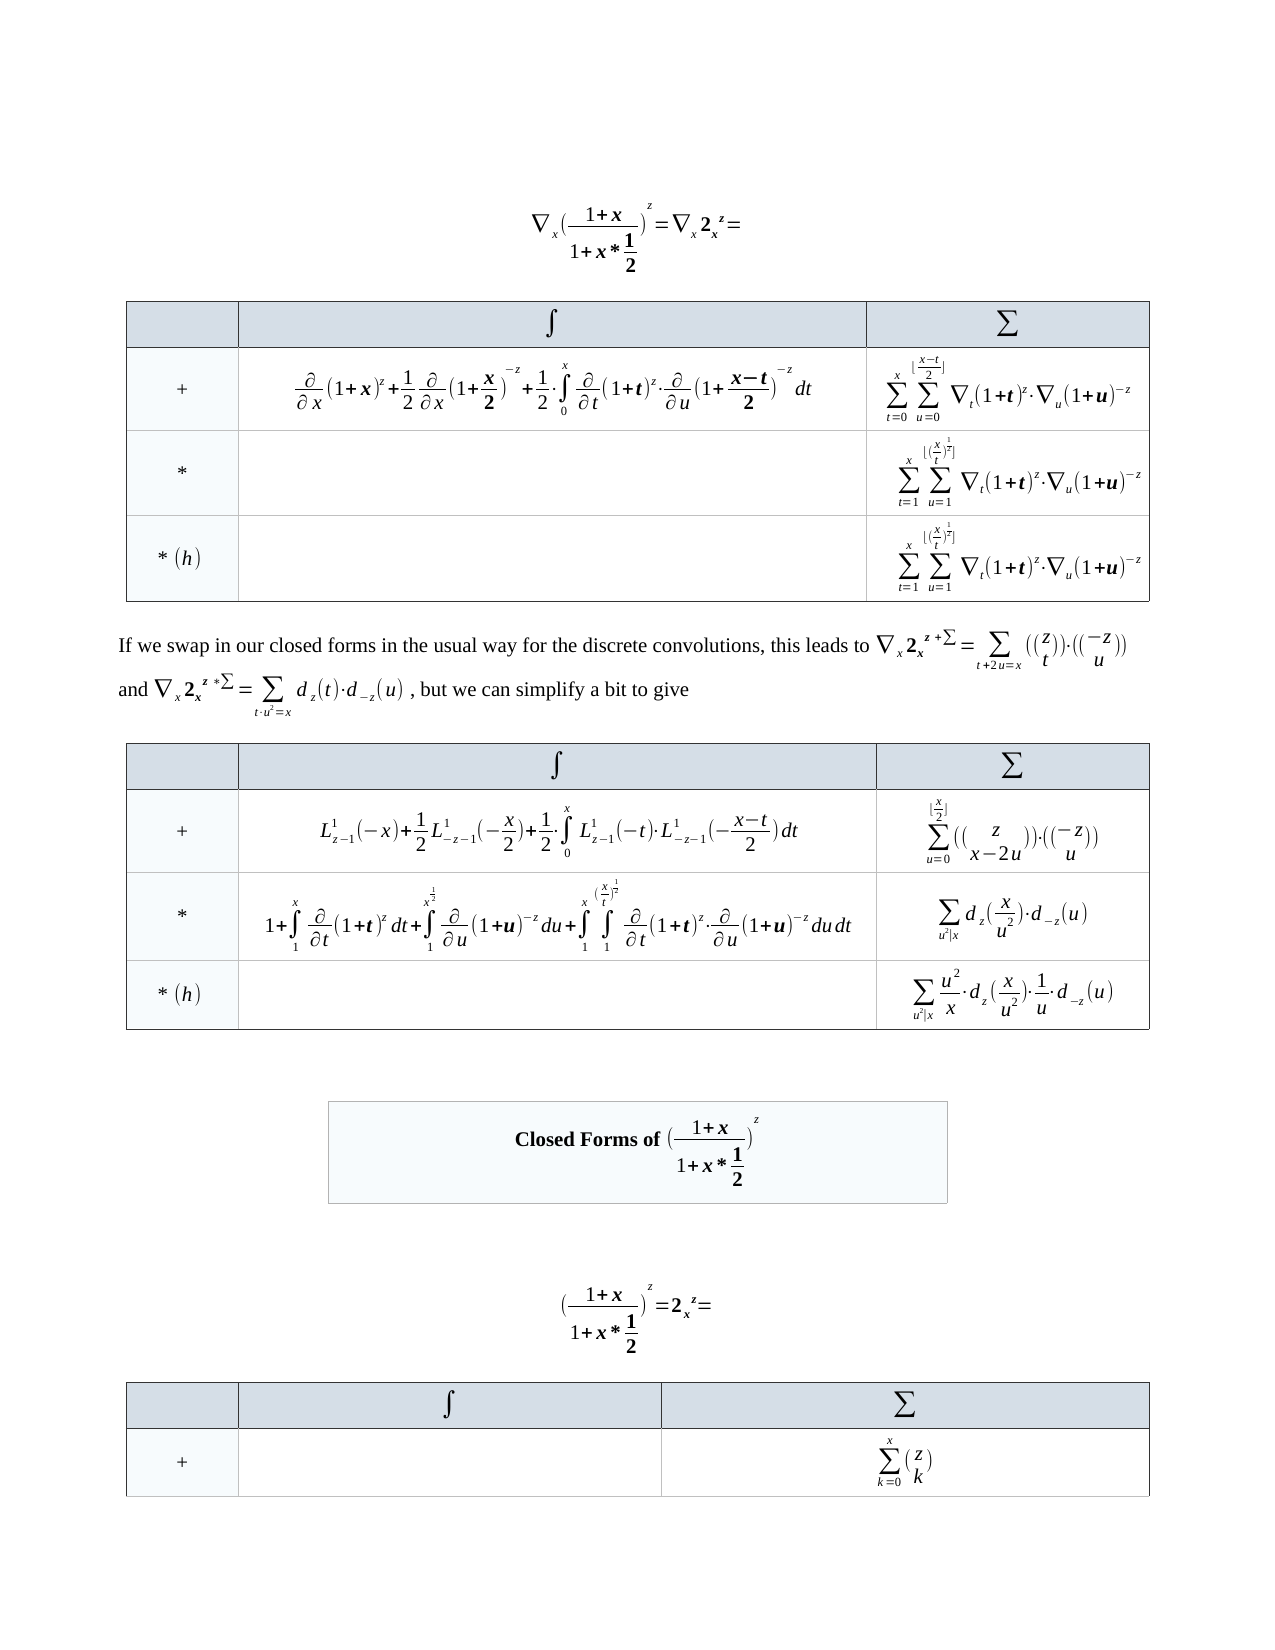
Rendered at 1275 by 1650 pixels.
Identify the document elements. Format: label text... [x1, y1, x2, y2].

table_header [239, 1383, 661, 1428]
table_cell [877, 790, 1149, 872]
table_cell [877, 961, 1149, 1028]
table_cell * [127, 961, 238, 1028]
text If we swap in our closed forms in the usual way for the discrete convolutions, this leads toand, but we can simplify a bit to give [118, 625, 1157, 719]
table_cell [867, 348, 1149, 430]
text Closed Forms of [329, 1102, 947, 1203]
table_cell [239, 873, 876, 960]
table_header [239, 302, 866, 347]
table_cell * [127, 873, 238, 960]
table_cell [867, 431, 1149, 515]
table_header [662, 1383, 1149, 1428]
table_cell [239, 431, 866, 515]
table_cell [239, 516, 866, 601]
table_cell + [127, 790, 238, 872]
table_header [127, 302, 238, 347]
table_header [867, 302, 1149, 347]
table_header [127, 1383, 238, 1428]
table_header [877, 744, 1149, 789]
table_cell [877, 873, 1149, 960]
table_cell + [127, 1429, 238, 1496]
table_cell [662, 1429, 1149, 1496]
table_cell * [127, 431, 238, 515]
table_cell [867, 516, 1149, 601]
table_cell [239, 348, 866, 430]
table_cell + [127, 348, 238, 430]
table_header [239, 744, 876, 789]
table_cell [239, 1429, 661, 1496]
table_header [127, 744, 238, 789]
table_cell [239, 790, 876, 872]
table_cell * [127, 516, 238, 601]
table_cell [239, 961, 876, 1028]
